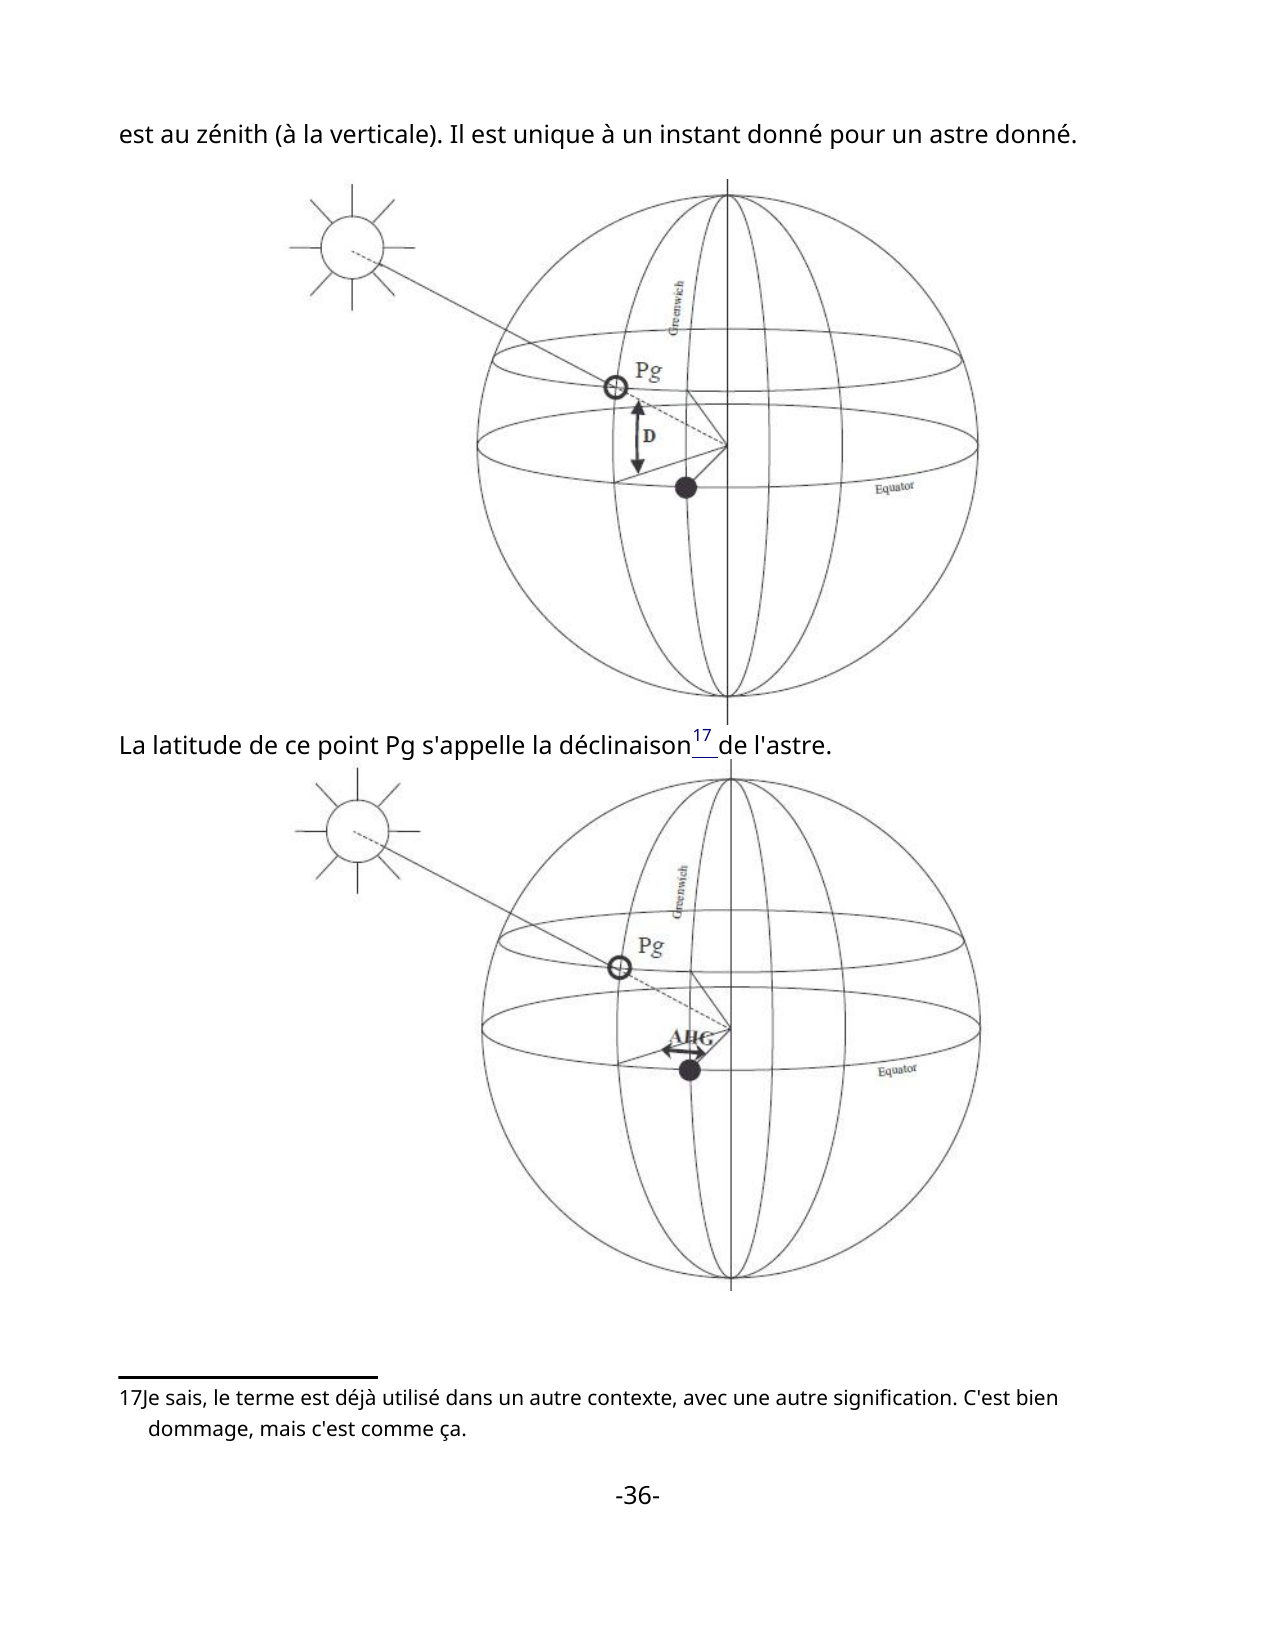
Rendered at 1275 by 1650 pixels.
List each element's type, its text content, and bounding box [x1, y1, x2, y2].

picture [280, 759, 995, 1291]
text 17Je sais, le terme est déjà utilisé dans un autre contexte, avec une autre signification. C'est bien dommage, mais c'est comme ça. [118, 1383, 1156, 1443]
text est au zénith (à la verticale). Il est unique à un instant donné pour un astre donné. [119, 117, 1156, 151]
picture [282, 179, 993, 725]
text -36- [119, 1478, 1156, 1512]
text La latitude de ce point Pg s'appelle la déclinaison17 de l'astre. [119, 723, 1156, 763]
